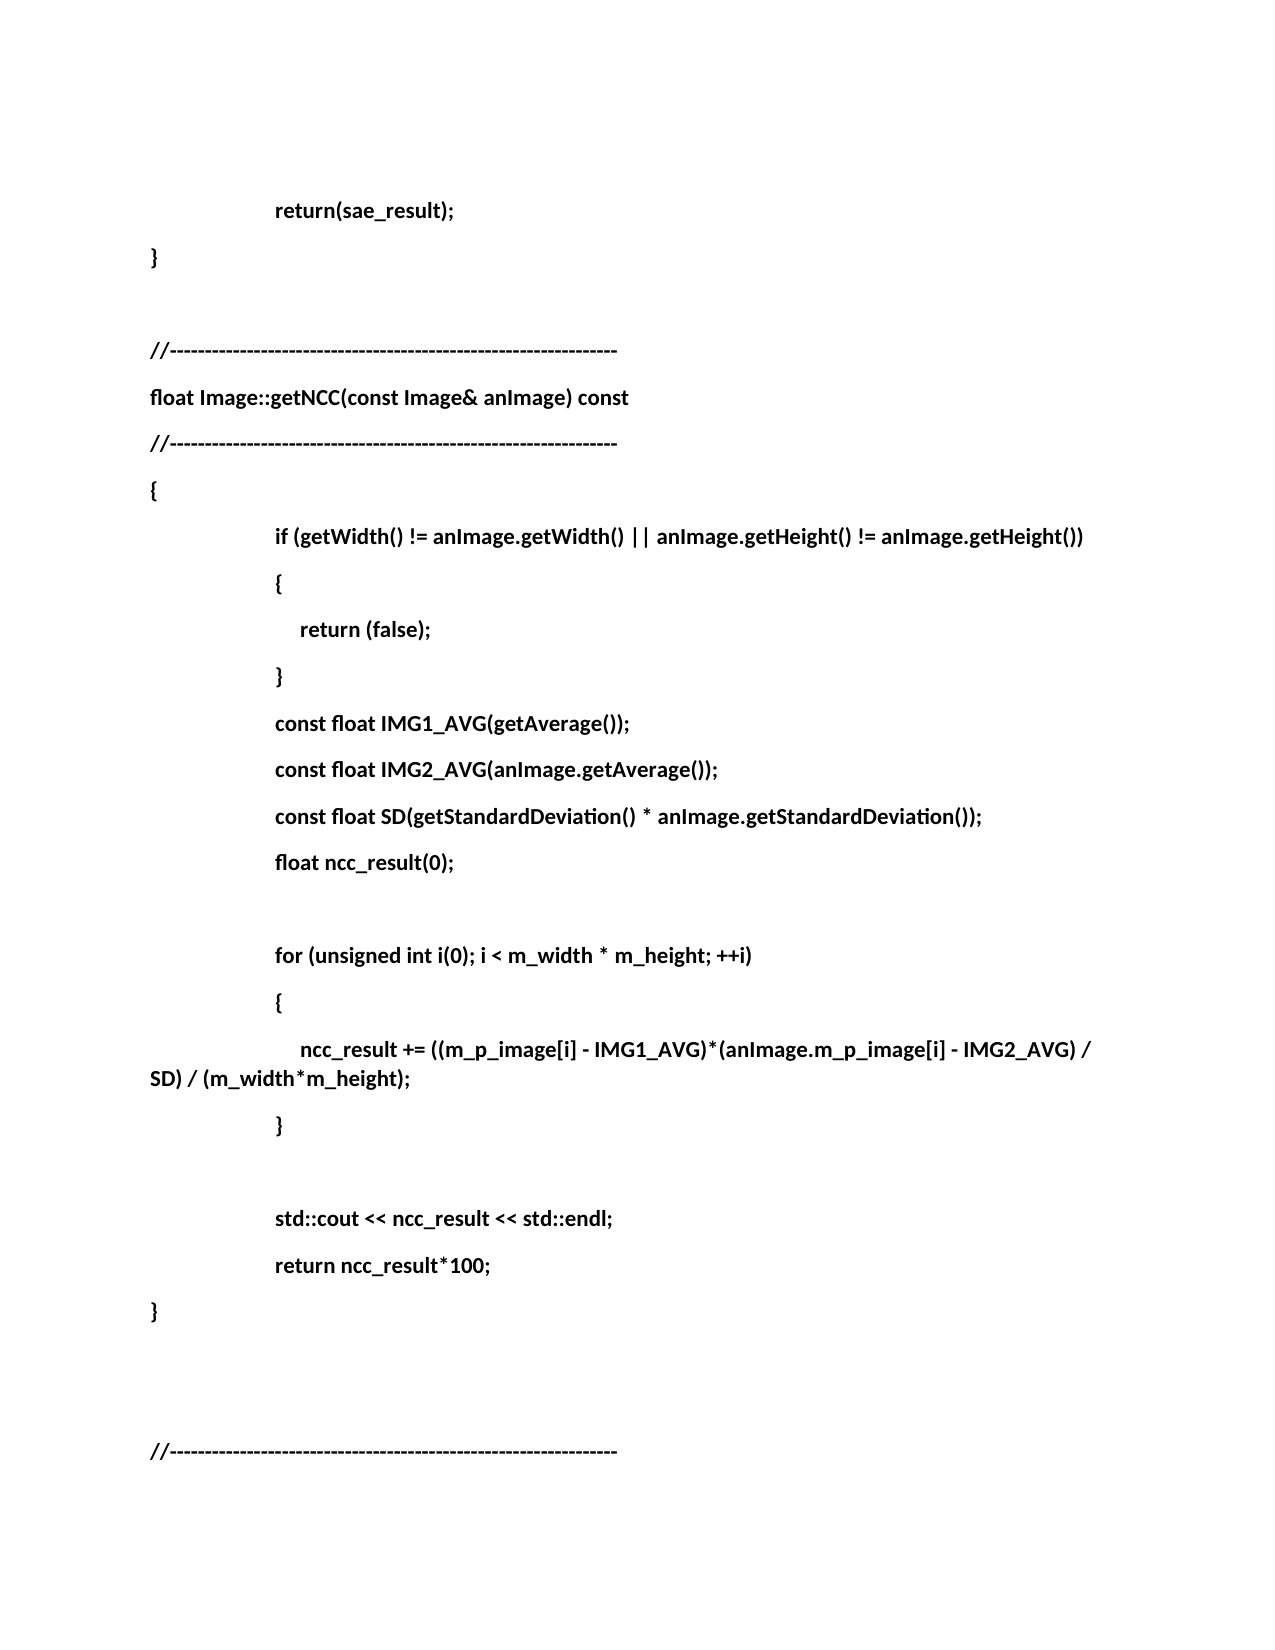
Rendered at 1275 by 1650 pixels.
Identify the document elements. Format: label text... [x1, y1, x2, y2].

text //---------------------------------------------------------------- [150, 336, 1125, 364]
text ncc_result += ((m_p_image[i] - IMG1_AVG)*(anImage.m_p_image[i] - IMG2_AVG) / SD) / (m_width*m_height); [150, 1035, 1125, 1093]
text const float IMG2_AVG(anImage.getAverage()); [150, 755, 1125, 783]
text { [150, 476, 1125, 504]
text float ncc_result(0); [150, 848, 1125, 876]
text for (unsigned int i(0); i < m_width * m_height; ++i) [150, 942, 1125, 969]
text return (false); [150, 616, 1125, 644]
text //---------------------------------------------------------------- [150, 1437, 1125, 1465]
text return ncc_result*100; [150, 1251, 1125, 1279]
text //---------------------------------------------------------------- [150, 429, 1125, 457]
text { [150, 988, 1125, 1016]
text const float SD(getStandardDeviation() * anImage.getStandardDeviation()); [150, 802, 1125, 830]
text if (getWidth() != anImage.getWidth() || anImage.getHeight() != anImage.getHeight()) [150, 522, 1125, 551]
text } [150, 662, 1125, 690]
text } [150, 1297, 1125, 1325]
text const float IMG1_AVG(getAverage()); [150, 709, 1125, 737]
text } [150, 1111, 1125, 1139]
text float Image::getNCC(const Image& anImage) const [150, 383, 1125, 411]
text } [150, 243, 1125, 271]
text { [150, 569, 1125, 597]
text return(sae_result); [150, 197, 1125, 224]
text std::cout << ncc_result << std::endl; [150, 1204, 1125, 1232]
